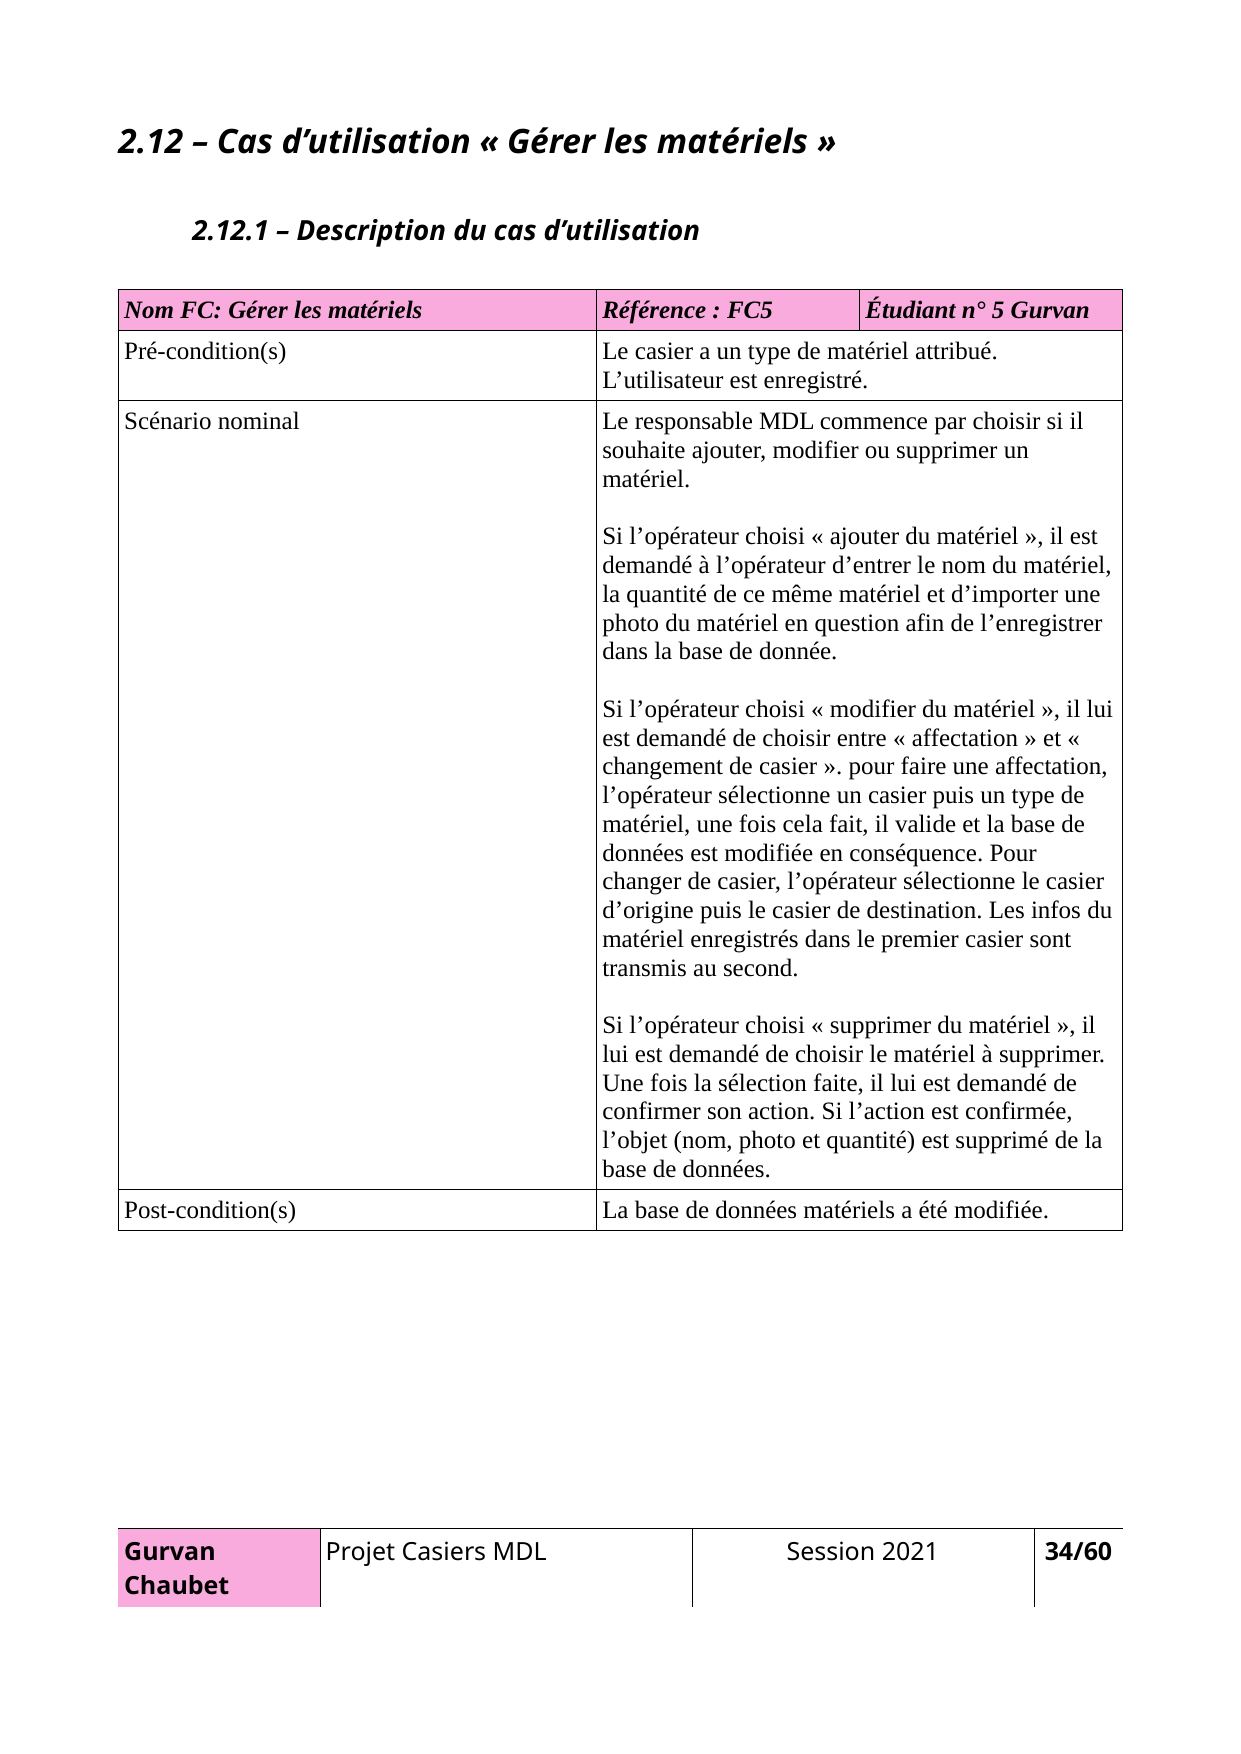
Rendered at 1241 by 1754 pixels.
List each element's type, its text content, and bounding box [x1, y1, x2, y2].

table_header Nom FC: Gérer les matériels [119, 290, 596, 330]
table_header Référence : FC5 [597, 290, 859, 330]
table_cell Scénario nominal [119, 401, 596, 1188]
table_cell Post-condition(s) [119, 1190, 596, 1230]
table_cell La base de données matériels a été modifiée. [597, 1190, 1122, 1230]
table_header Étudiant n° 5 Gurvan [860, 290, 1122, 330]
table_cell Pré-condition(s) [119, 331, 596, 400]
subtitle 2.12 – Cas d’utilisation « Gérer les matériels » [118, 118, 1122, 164]
subtitle 2.12.1 – Description du cas d’utilisation [118, 210, 1122, 248]
table_cell Le responsable MDL commence par choisir si il souhaite ajouter, modifier ou supprimer un matériel. Si l’opérateur choisi « ajouter du matériel », il est demandé à l’opérateur d’entrer le nom du matériel, la quantité de ce même matériel et d’importer une photo du matériel en question afin de l’enregistrer dans la base de donnée. Si l’opérateur choisi « modifier du matériel », il lui est demandé de choisir entre « affectation » et « changement de casier ». pour faire une affectation, l’opérateur sélectionne un casier puis un type de matériel, une fois cela fait, il valide et la base de données est modifiée en conséquence. Pour changer de casier, l’opérateur sélectionne le casier d’origine puis le casier de destination. Les infos du matériel enregistrés dans le premier casier sont transmis au second. Si l’opérateur choisi « supprimer du matériel », il lui est demandé de choisir le matériel à supprimer. Une fois la sélection faite, il lui est demandé de confirmer son action. Si l’action est confirmée, l’objet (nom, photo et quantité) est supprimé de la base de données. [597, 401, 1122, 1188]
table_cell Le casier a un type de matériel attribué. L’utilisateur est enregistré. [597, 331, 1122, 400]
